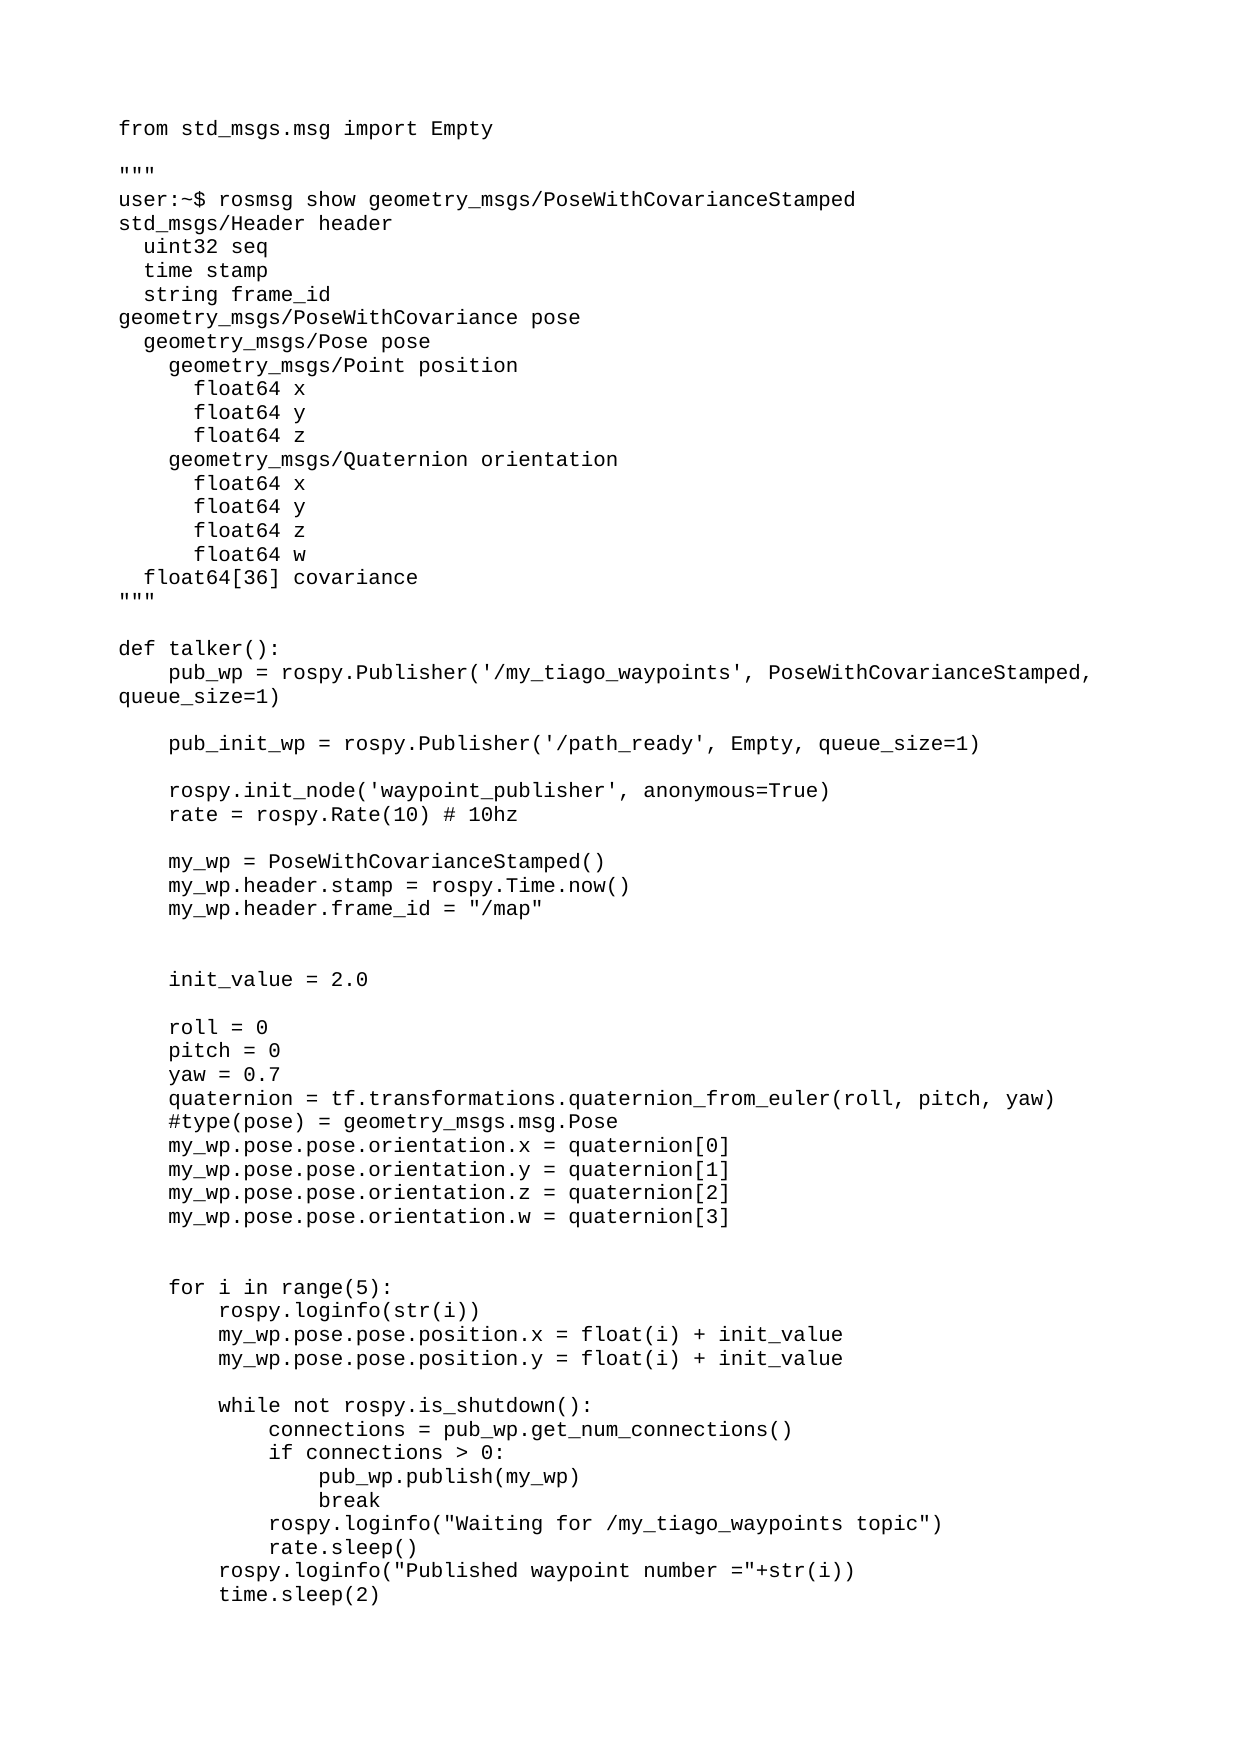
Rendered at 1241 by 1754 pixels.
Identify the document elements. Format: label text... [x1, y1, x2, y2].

text pub_wp.publish(my_wp) [118, 1466, 1122, 1489]
text rospy.loginfo(str(i)) [118, 1300, 1122, 1324]
text float64 z [118, 520, 1122, 544]
text connections = pub_wp.get_num_connections() [118, 1419, 1122, 1442]
text rospy.loginfo("Waiting for /my_tiago_waypoints topic") [118, 1513, 1122, 1537]
text my_wp.header.stamp = rospy.Time.now() [118, 875, 1122, 898]
text rate = rospy.Rate(10) # 10hz [118, 804, 1122, 827]
text yaw = 0.7 [118, 1064, 1122, 1088]
text from std_msgs.msg import Empty [118, 118, 1122, 142]
text if connections > 0: [118, 1442, 1122, 1466]
text roll = 0 [118, 1017, 1122, 1040]
text """ [118, 591, 1122, 615]
text rospy.loginfo("Published waypoint number ="+str(i)) [118, 1561, 1122, 1584]
text user:~$ rosmsg show geometry_msgs/PoseWithCovarianceStamped [118, 189, 1122, 213]
text uint32 seq [118, 236, 1122, 260]
text my_wp.pose.pose.orientation.y = quaternion[1] [118, 1158, 1122, 1182]
text my_wp.header.frame_id = "/map" [118, 898, 1122, 922]
text my_wp.pose.pose.orientation.x = quaternion[0] [118, 1135, 1122, 1158]
text geometry_msgs/Pose pose [118, 331, 1122, 354]
text geometry_msgs/PoseWithCovariance pose [118, 307, 1122, 331]
text for i in range(5): [118, 1277, 1122, 1300]
text quaternion = tf.transformations.quaternion_from_euler(roll, pitch, yaw) [118, 1088, 1122, 1111]
text pitch = 0 [118, 1040, 1122, 1064]
text rate.sleep() [118, 1537, 1122, 1561]
text float64 x [118, 378, 1122, 402]
text geometry_msgs/Quaternion orientation [118, 449, 1122, 473]
text float64 x [118, 473, 1122, 496]
text #type(pose) = geometry_msgs.msg.Pose [118, 1111, 1122, 1135]
text std_msgs/Header header [118, 213, 1122, 236]
text while not rospy.is_shutdown(): [118, 1395, 1122, 1419]
text time.sleep(2) [118, 1584, 1122, 1608]
text float64 w [118, 544, 1122, 567]
text my_wp.pose.pose.orientation.w = quaternion[3] [118, 1206, 1122, 1229]
text my_wp.pose.pose.orientation.z = quaternion[2] [118, 1182, 1122, 1206]
text my_wp.pose.pose.position.x = float(i) + init_value [118, 1324, 1122, 1348]
text pub_wp = rospy.Publisher('/my_tiago_waypoints', PoseWithCovarianceStamped, queue_size=1) [118, 662, 1122, 709]
text my_wp.pose.pose.position.y = float(i) + init_value [118, 1348, 1122, 1371]
text time stamp [118, 260, 1122, 284]
text init_value = 2.0 [118, 969, 1122, 993]
text string frame_id [118, 284, 1122, 307]
text def talker(): [118, 638, 1122, 662]
text float64[36] covariance [118, 567, 1122, 591]
text rospy.init_node('waypoint_publisher', anonymous=True) [118, 780, 1122, 804]
text float64 y [118, 496, 1122, 520]
text geometry_msgs/Point position [118, 354, 1122, 378]
text break [118, 1489, 1122, 1513]
text float64 z [118, 426, 1122, 449]
text pub_init_wp = rospy.Publisher('/path_ready', Empty, queue_size=1) [118, 733, 1122, 757]
text """ [118, 165, 1122, 189]
text my_wp = PoseWithCovarianceStamped() [118, 851, 1122, 875]
text float64 y [118, 402, 1122, 426]
